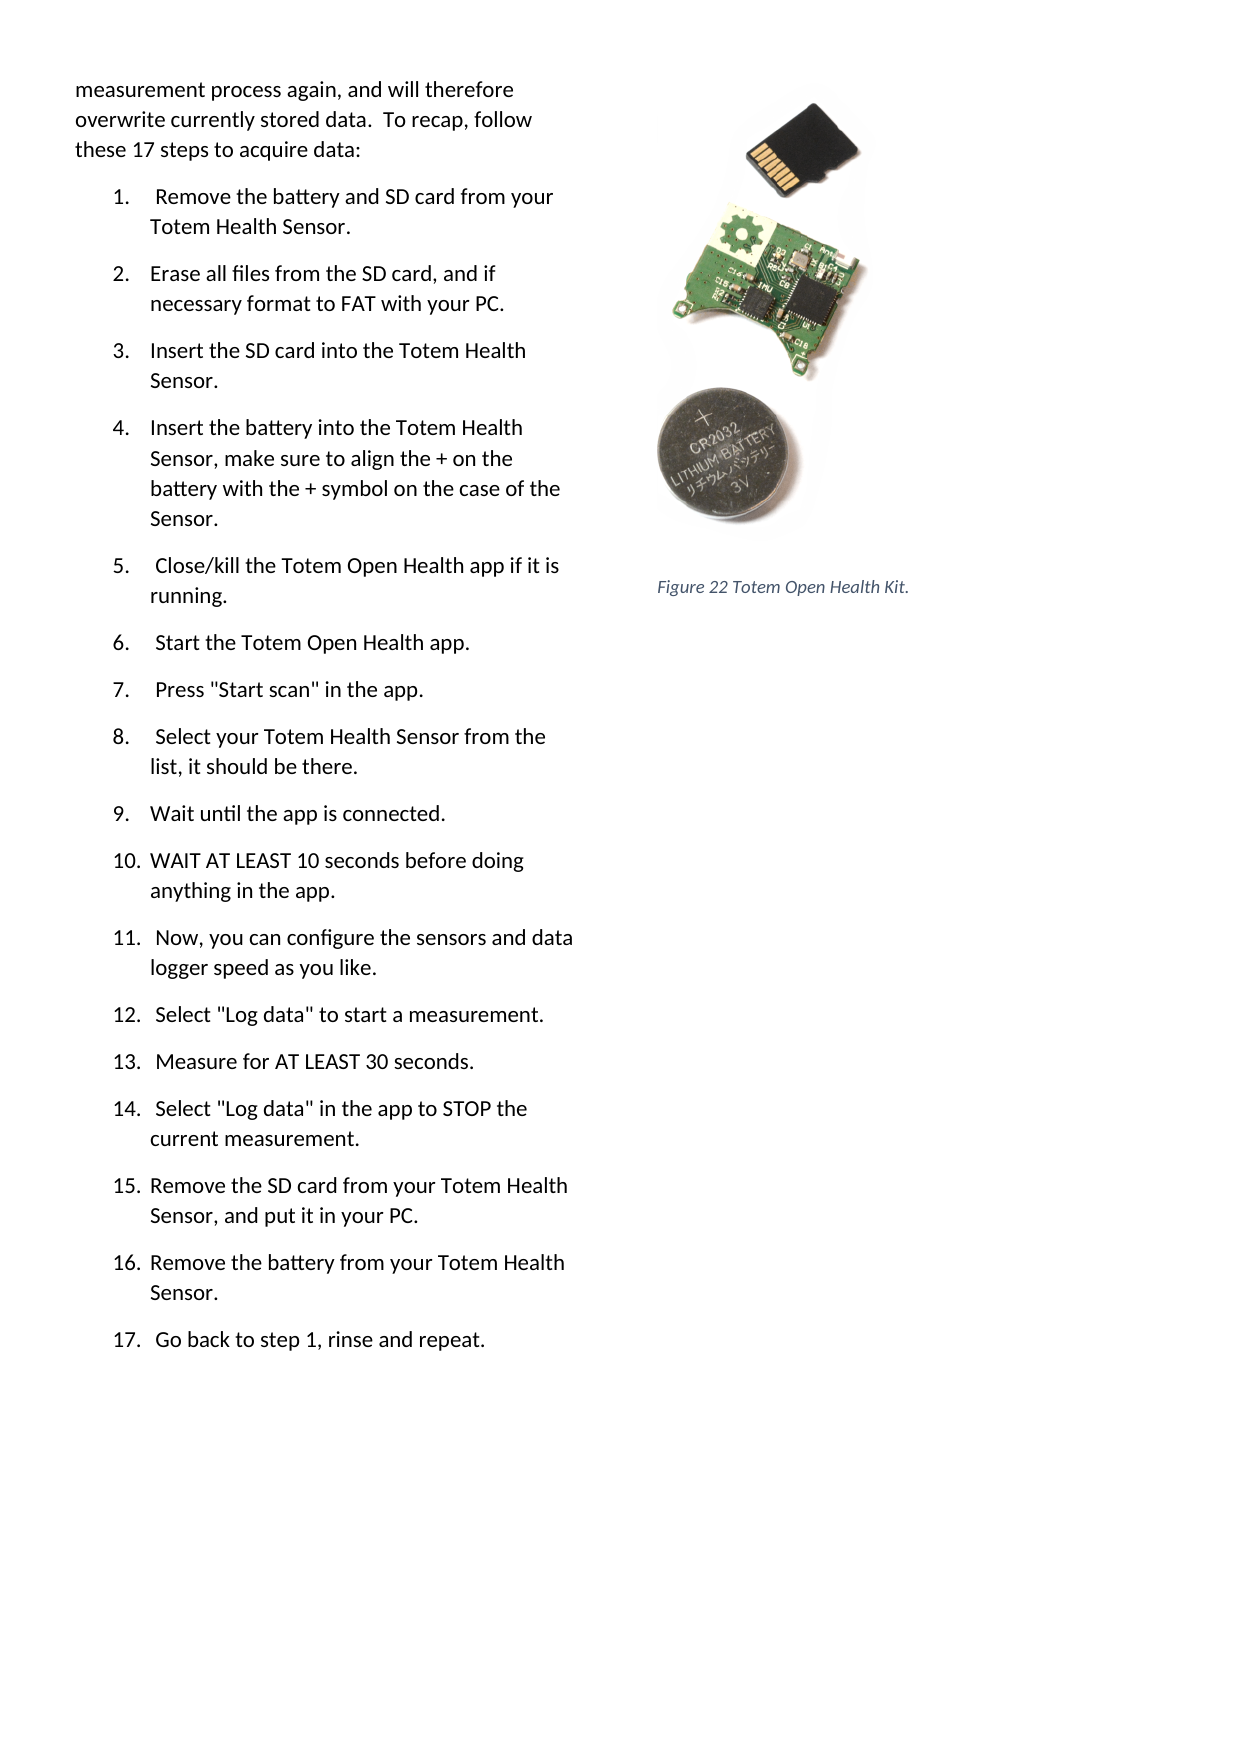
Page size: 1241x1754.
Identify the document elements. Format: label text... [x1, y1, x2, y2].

list Press "Start scan" in the app. [112, 675, 583, 703]
list Select your Totem Health Sensor from the list, it should be there. [112, 722, 583, 780]
list Remove the SD card from your Totem Health Sensor, and put it in your PC. [112, 1171, 583, 1229]
list Start the Totem Open Health app. [112, 628, 583, 656]
list Erase all files from the SD card, and if necessary format to FAT with your PC. [112, 259, 583, 318]
list Remove the battery from your Totem Health Sensor. [112, 1248, 583, 1306]
list WAIT AT LEAST 10 seconds before doing anything in the app. [112, 846, 583, 904]
list Close/kill the Totem Open Health app if it is running. [112, 551, 583, 609]
list Go back to step 1, rinse and repeat. [112, 1325, 583, 1353]
text measurement process again, and will therefore overwrite currently stored data. To recap, follow these 17 steps to acquire data: [75, 75, 583, 163]
picture [657, 75, 898, 557]
list Select "Log data" in the app to STOP the current measurement. [112, 1094, 583, 1152]
text Figure 22 Totem Open Health Kit. [657, 575, 1165, 598]
list Measure for AT LEAST 30 seconds. [112, 1047, 583, 1075]
list Insert the battery into the Totem Health Sensor, make sure to align the + on the battery with the + symbol on the case of the Sensor. [112, 413, 583, 532]
list Remove the battery and SD card from your Totem Health Sensor. [112, 182, 583, 241]
list Now, you can configure the sensors and data logger speed as you like. [112, 923, 583, 981]
list Wait until the app is connected. [112, 799, 583, 827]
list Select "Log data" to start a measurement. [112, 1000, 583, 1028]
list Insert the SD card into the Totem Health Sensor. [112, 336, 583, 395]
